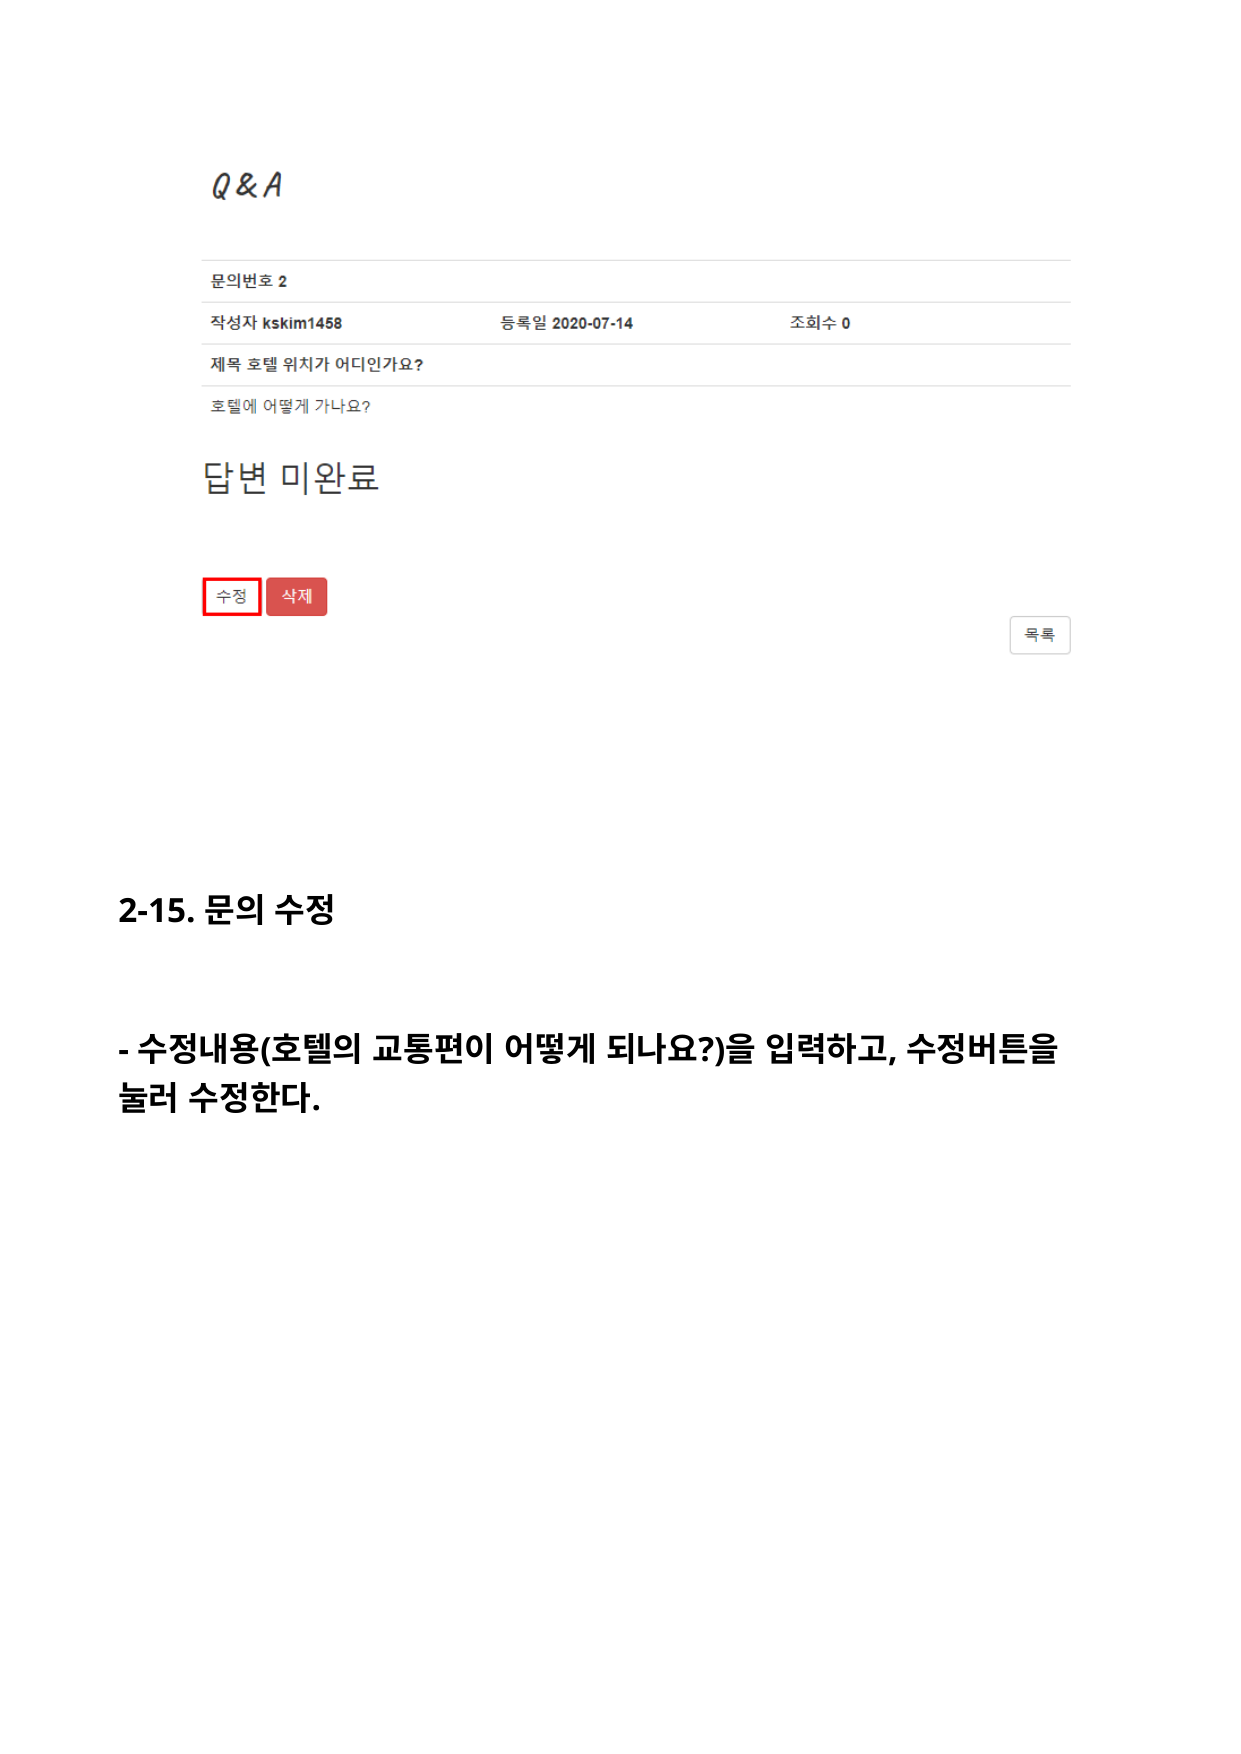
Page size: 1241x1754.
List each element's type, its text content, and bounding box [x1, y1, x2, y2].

text 2-15. 문의 수정 [118, 884, 1122, 932]
text - 수정내용(호텔의 교통편이 어떻게 되나요?)을 입력하고, 수정버튼을 눌러 수정한다. [118, 1023, 1122, 1120]
picture [127, 140, 1132, 702]
